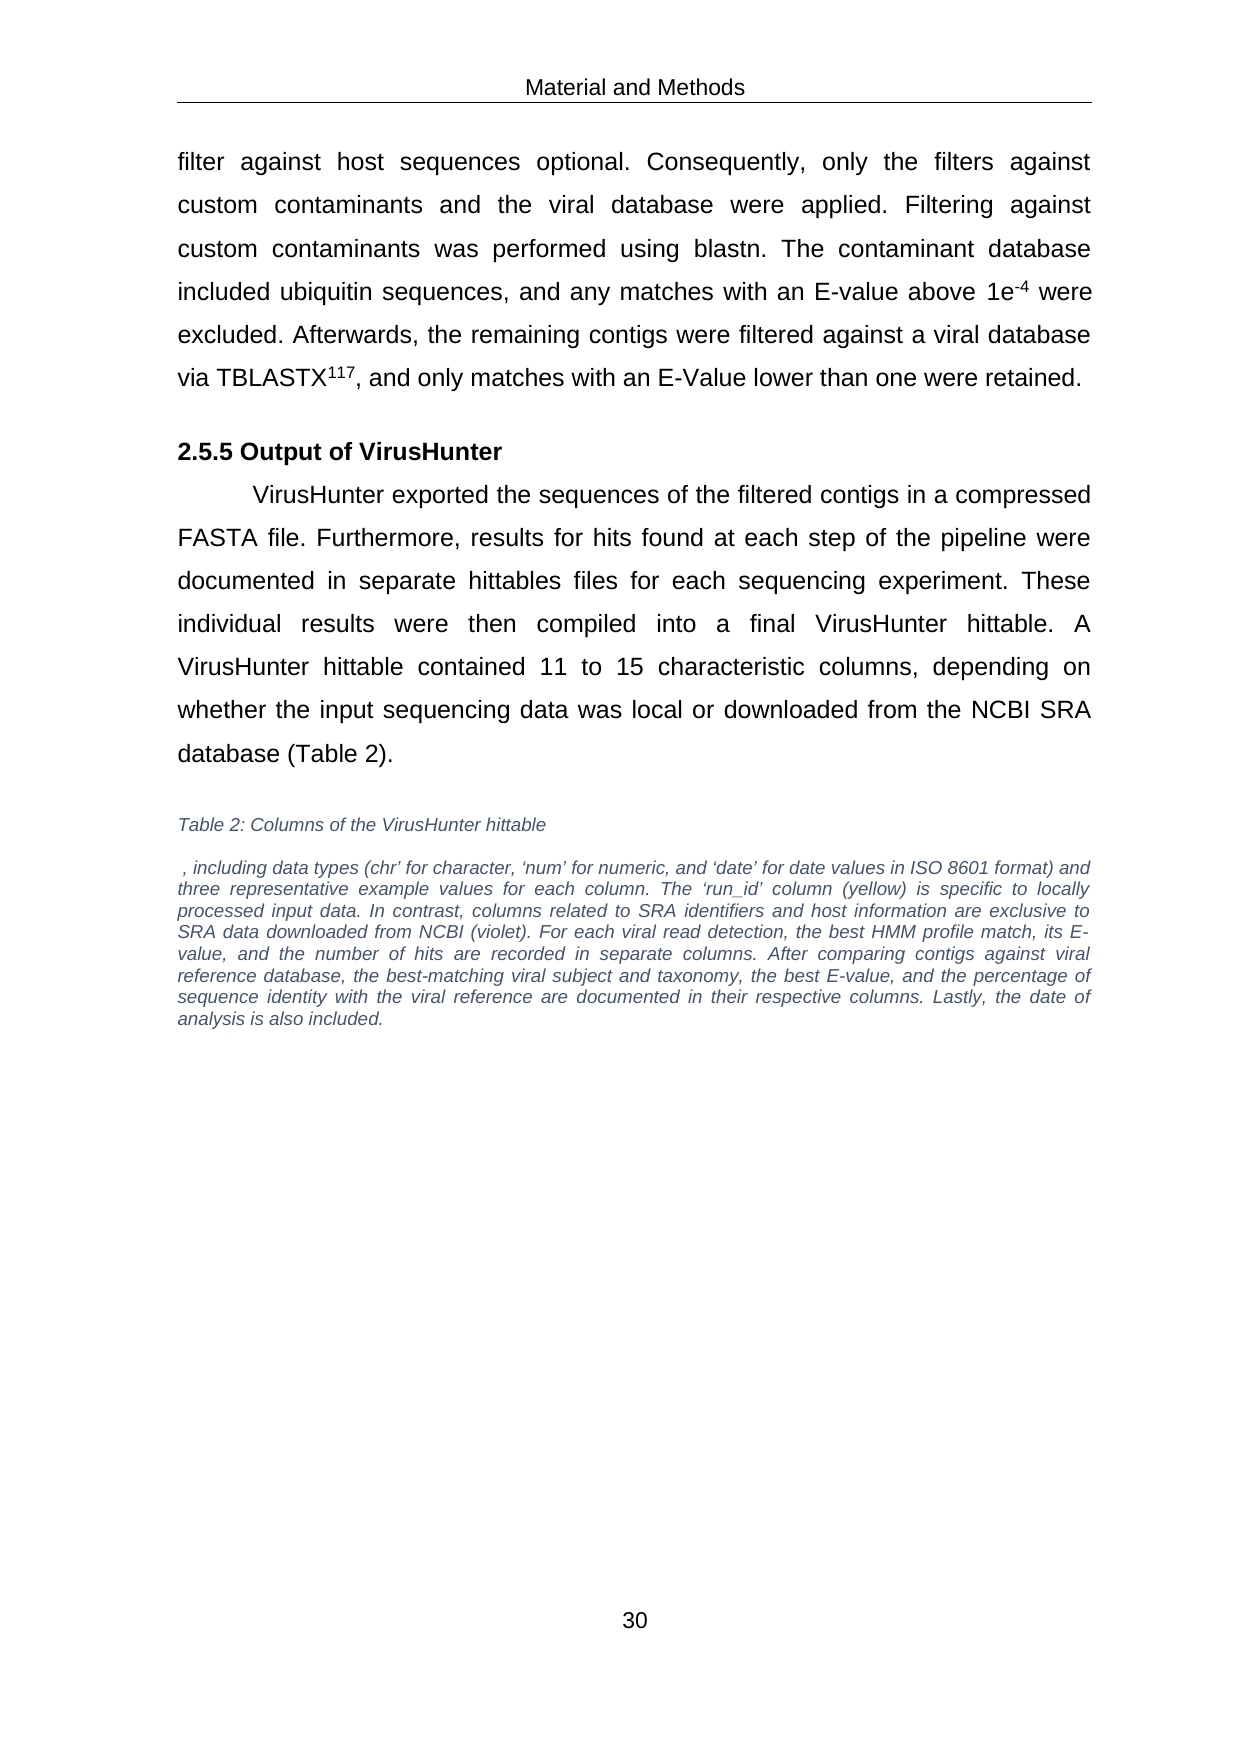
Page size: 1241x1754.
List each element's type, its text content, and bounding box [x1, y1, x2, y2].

text , including data types (chr’ for character, ‘num’ for numeric, and ‘date’ for date values in ISO 8601 format) and three representative example values for each column. The ‘run_id’ column (yellow) is specific to locally processed input data. In contrast, columns related to SRA identifiers and host information are exclusive to SRA data downloaded from NCBI (violet). For each viral read detection, the best HMM profile match, its E-value, and the number of hits are recorded in separate columns. After comparing contigs against viral reference database, the best-matching viral subject and taxonomy, the best E-value, and the percentage of sequence identity with the viral reference are documented in their respective columns. Lastly, the date of analysis is also included. [177, 857, 1092, 1029]
text VirusHunter exported the sequences of the filtered contigs in a compressed FASTA file. Furthermore, results for hits found at each step of the pipeline were documented in separate hittables files for each sequencing experiment. These individual results were then compiled into a final VirusHunter hittable. A VirusHunter hittable contained 11 to 15 characteristic columns, depending on whether the input sequencing data was local or downloaded from the NCBI SRA database (Table 2). [177, 480, 1092, 767]
subtitle 2.5.5 Output of VirusHunter [177, 437, 1092, 465]
text Table 2: Columns of the VirusHunter hittable [177, 814, 1092, 836]
text filter against host sequences optional. Consequently, only the filters against custom contaminants and the viral database were applied. Filtering against custom contaminants was performed using blastn. The contaminant database included ubiquitin sequences, and any matches with an E-value above 1e-4 were excluded. Afterwards, the remaining contigs were filtered against a viral database via TBLASTX117, and only matches with an E-Value lower than one were retained. [177, 147, 1092, 392]
